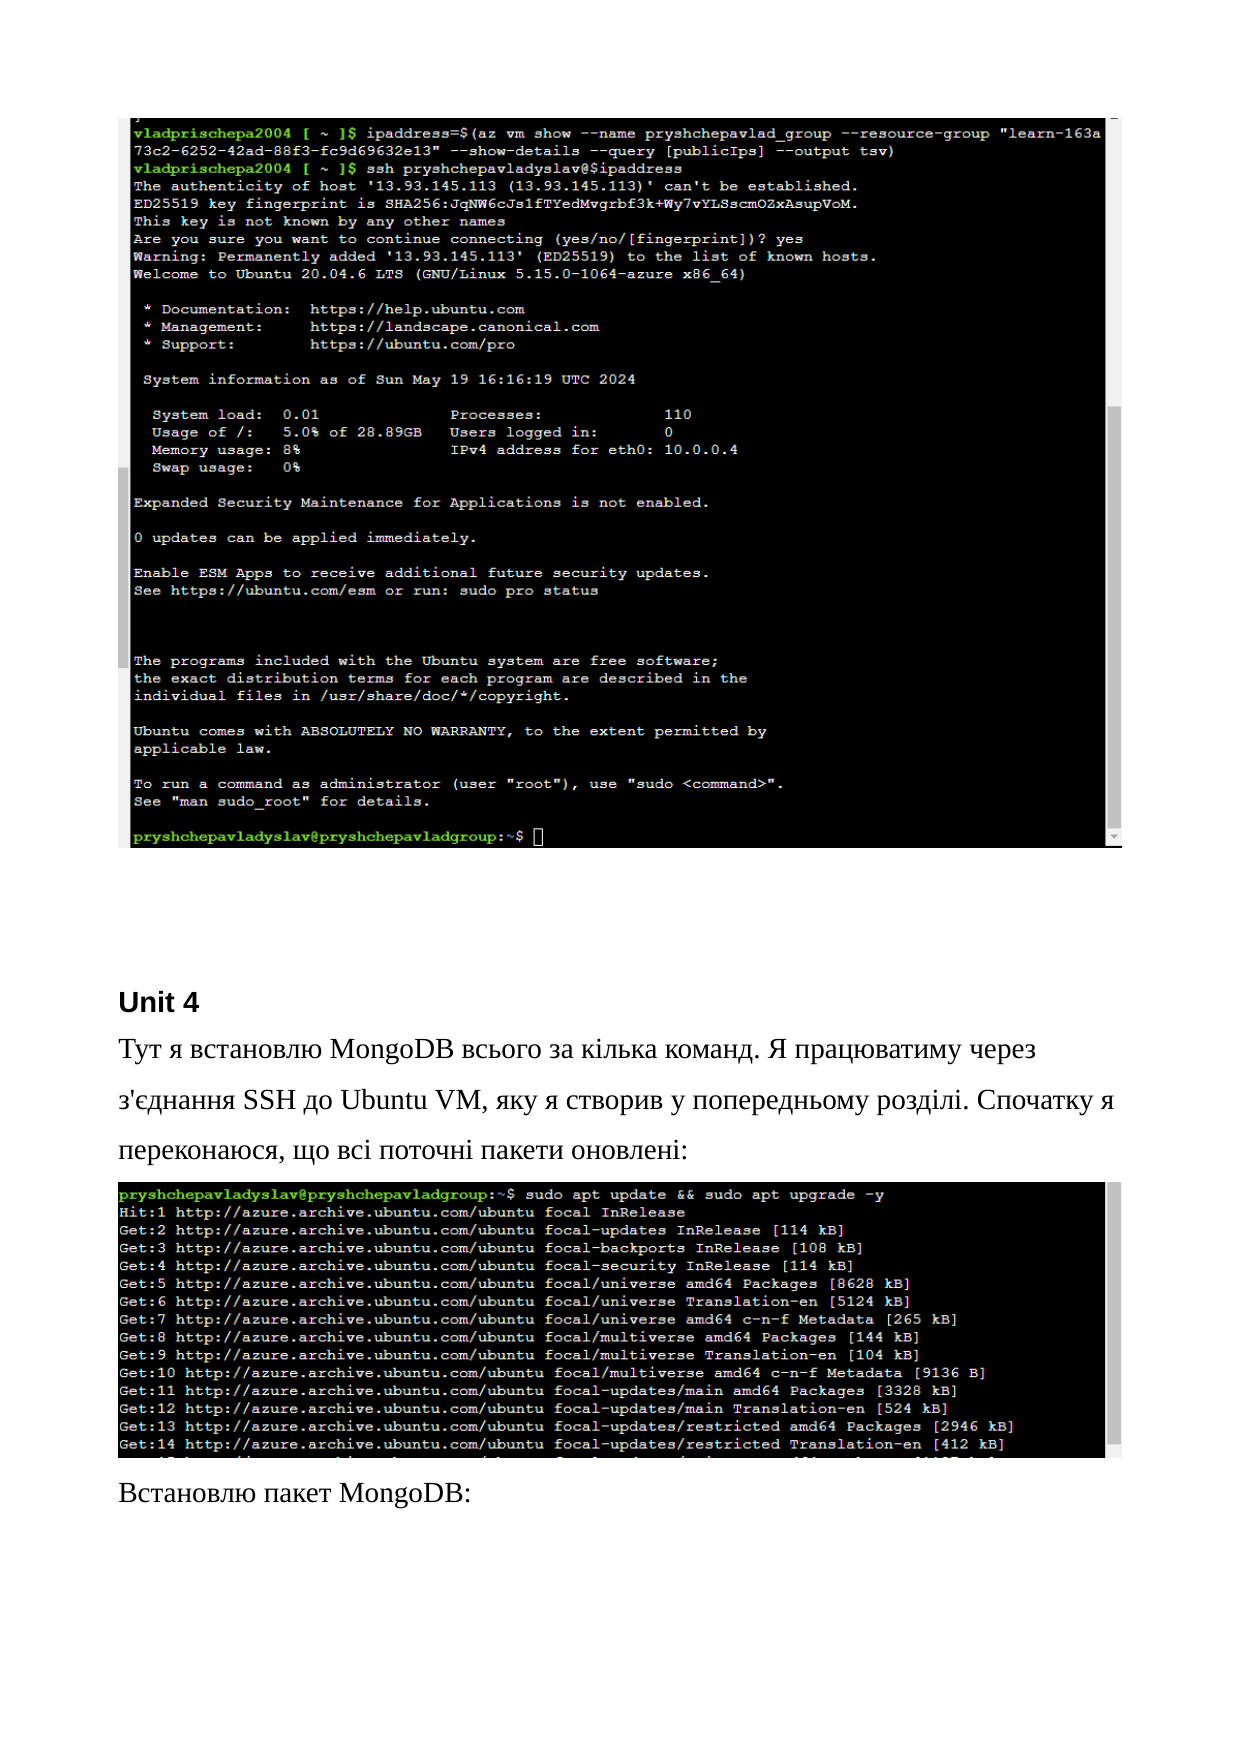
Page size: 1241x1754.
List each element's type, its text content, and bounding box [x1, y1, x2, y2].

picture [118, 1182, 1123, 1458]
picture [118, 118, 1123, 848]
text Встановлю пакет MongoDB: [118, 1475, 1122, 1508]
text Тут я встановлю MongoDB всього за кілька команд. Я працюватиму через з'єднання SSH до Ubuntu VM, яку я створив у попередньому розділі. Спочатку я переконаюся, що всі поточні пакети оновлені: [118, 1032, 1122, 1166]
subtitle Unit 4 [118, 986, 1122, 1019]
